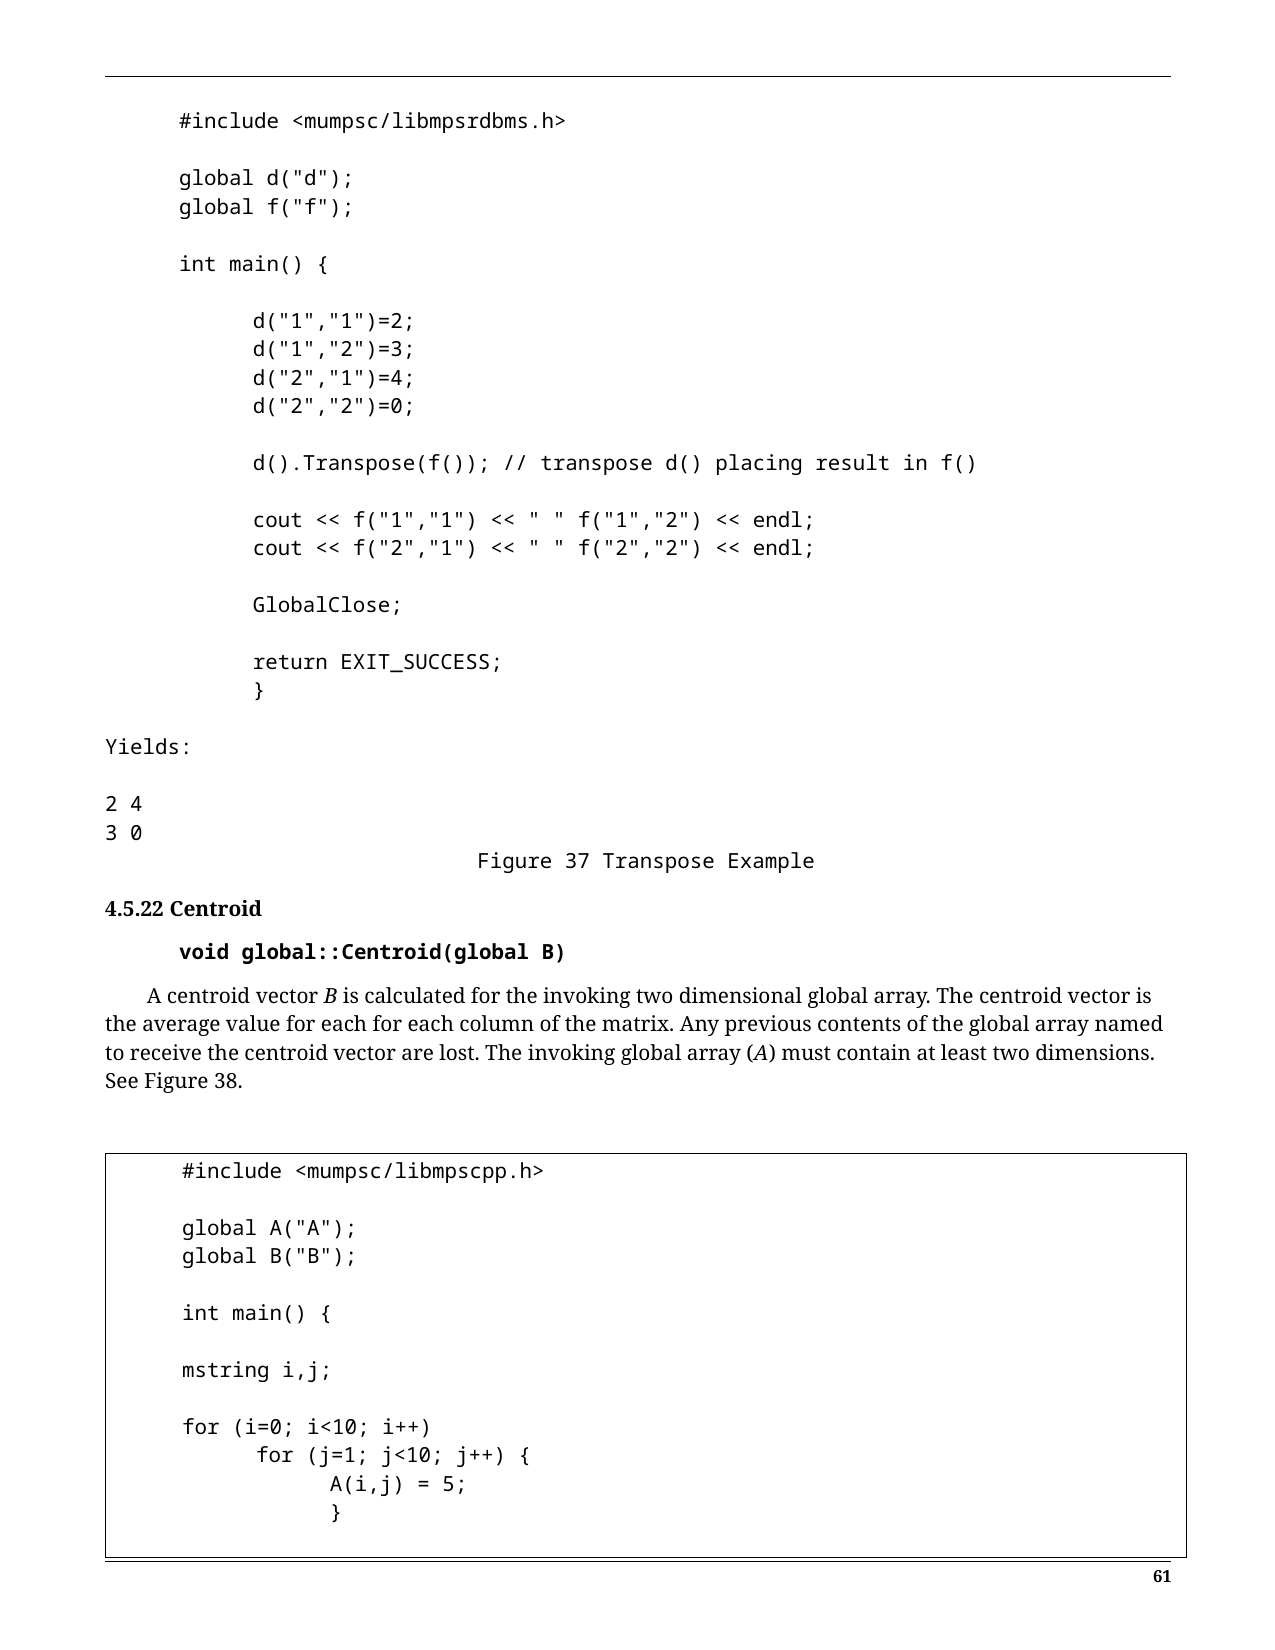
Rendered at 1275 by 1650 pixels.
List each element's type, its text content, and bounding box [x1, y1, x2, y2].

table_header #include <mumpsc/libmpscpp.h> global A("A"); global B("B"); int main() { mstring i,j; for (i=0; i<10; i++) for (j=1; j<10; j++) { A(i,j) = 5; } [106, 1154, 1186, 1557]
subtitle Centroid [105, 894, 1186, 922]
text A centroid vector B is calculated for the invoking two dimensional global array. The centroid vector is the average value for each for each column of the matrix. Any previous contents of the global array named to receive the centroid vector are lost. The invoking global array (A) must contain at least two dimensions. See Figure 38. [105, 981, 1186, 1094]
table_cell Figure 37 Transpose Example [105, 846, 1186, 874]
table_header #include <mumpsc/libmpsrdbms.h> global d("d"); global f("f"); int main() { d("1","1")=2; d("1","2")=3; d("2","1")=4; d("2","2")=0; d().Transpose(f()); // transpose d() placing result in f() cout << f("1","1") << " " f("1","2") << endl; cout << f("2","1") << " " f("2","2") << endl; GlobalClose; return EXIT_SUCCESS; } Yields: 2 4 3 0 [105, 107, 1186, 846]
text void global::Centroid(global B) [179, 937, 1186, 966]
